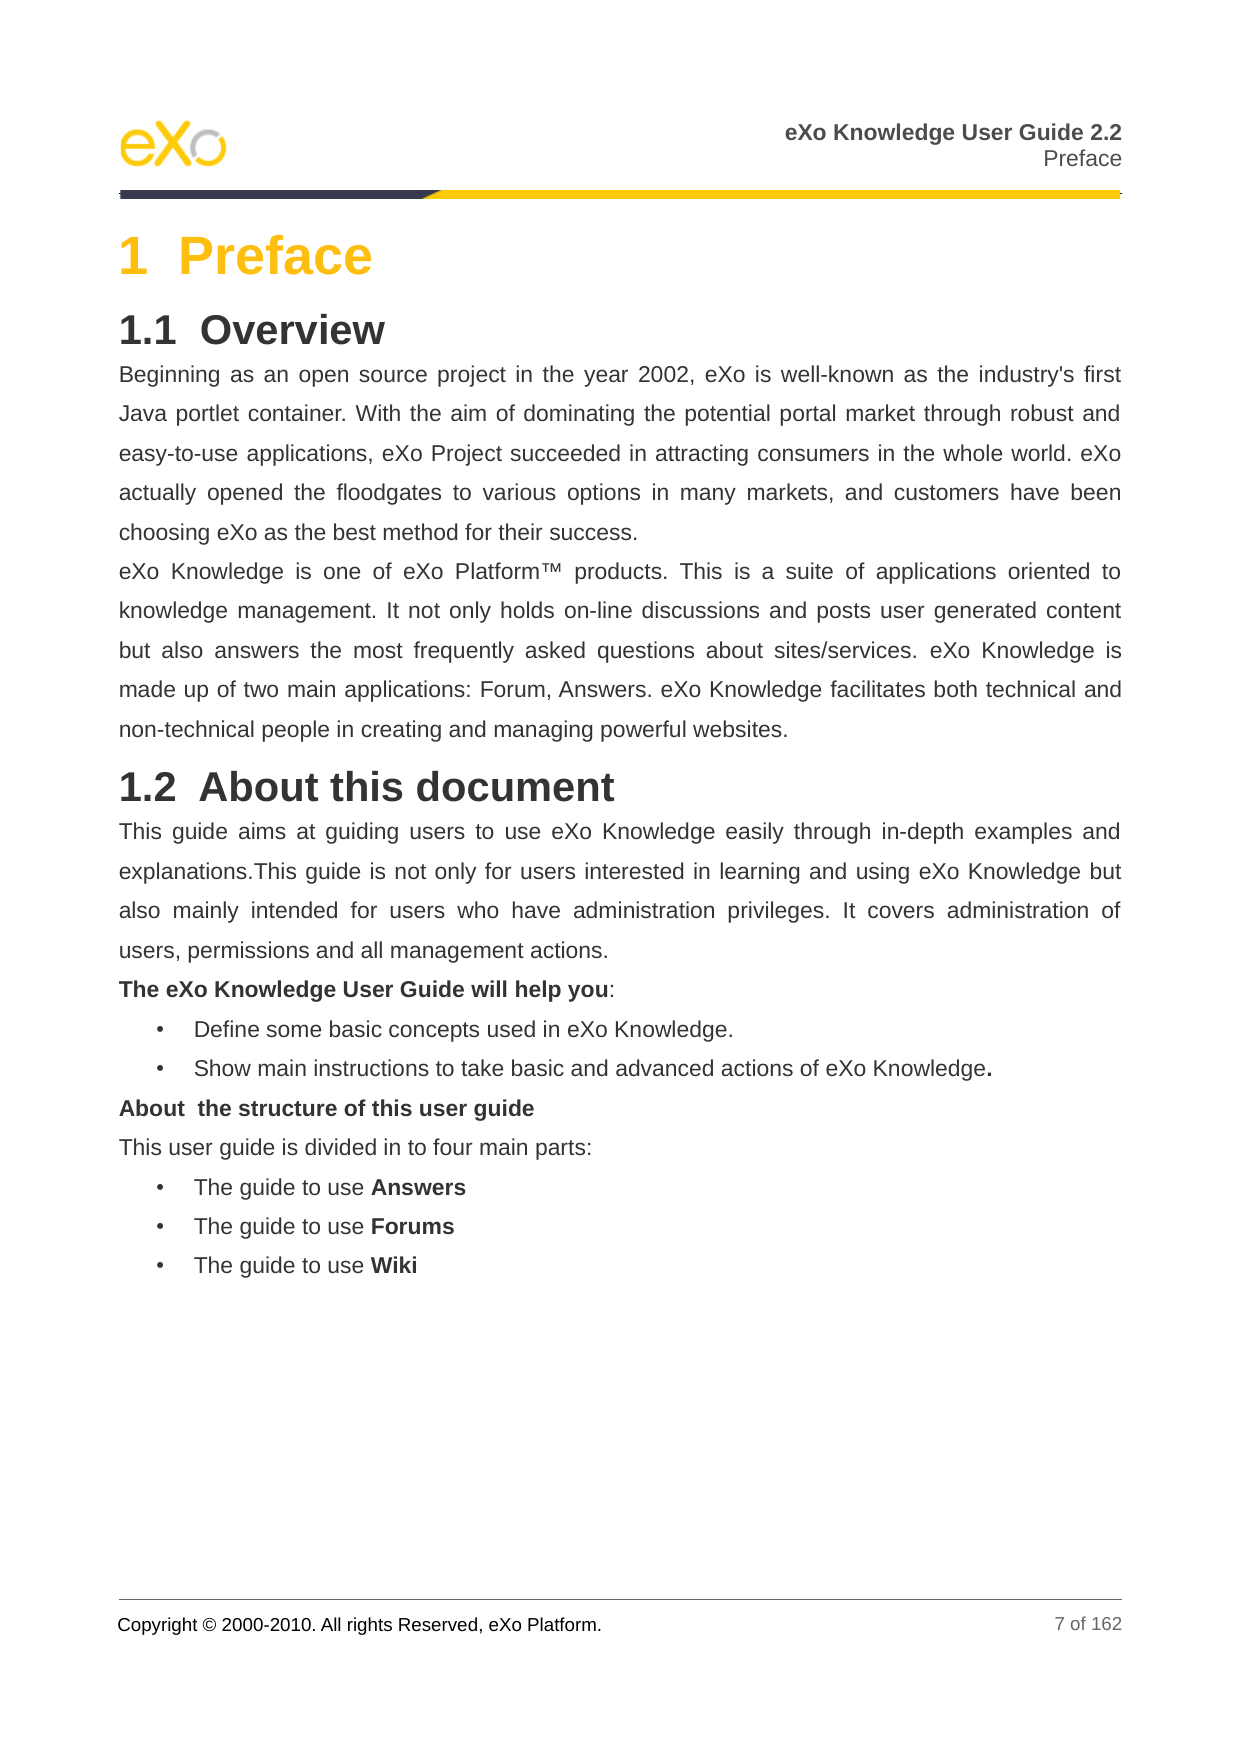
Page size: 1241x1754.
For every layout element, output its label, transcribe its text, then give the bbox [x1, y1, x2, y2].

list The guide to use Answers [156, 1173, 1122, 1200]
subtitle Preface [118, 223, 1122, 286]
text This user guide is divided in to four main parts: [118, 1134, 1122, 1160]
text The eXo Knowledge User Guide will help you: [118, 976, 1122, 1002]
picture [120, 190, 1121, 199]
subtitle About this document [118, 763, 1122, 811]
text Beginning as an open source project in the year 2002, eXo is well-known as the industry's first Java portlet container. With the aim of dominating the potential portal market through robust and easy-to-use applications, eXo Project succeeded in attracting consumers in the whole world. eXo actually opened the floodgates to various options in many markets, and customers have been choosing eXo as the best method for their success. [118, 361, 1122, 545]
text eXo Knowledge is one of eXo Platform™ products. This is a suite of applications oriented to knowledge management. It not only holds on-line discussions and posts user generated content but also answers the most frequently asked questions about sites/services. eXo Knowledge is made up of two main applications: Forum, Answers. eXo Knowledge facilitates both technical and non-technical people in creating and managing powerful websites. [118, 558, 1122, 742]
subtitle Overview [118, 305, 1122, 353]
list The guide to use Forums [156, 1213, 1122, 1239]
list Define some basic concepts used in eXo Knowledge. [156, 1016, 1122, 1042]
text This guide aims at guiding users to use eXo Knowledge easily through in-depth examples and explanations.This guide is not only for users interested in learning and using eXo Knowledge but also mainly intended for users who have administration privileges. It covers administration of users, permissions and all management actions. [118, 818, 1122, 963]
list Show main instructions to take basic and advanced actions of eXo Knowledge. [156, 1055, 1122, 1081]
picture [120, 120, 227, 167]
list The guide to use Wiki [156, 1252, 1122, 1279]
text About the structure of this user guide [118, 1094, 1122, 1121]
